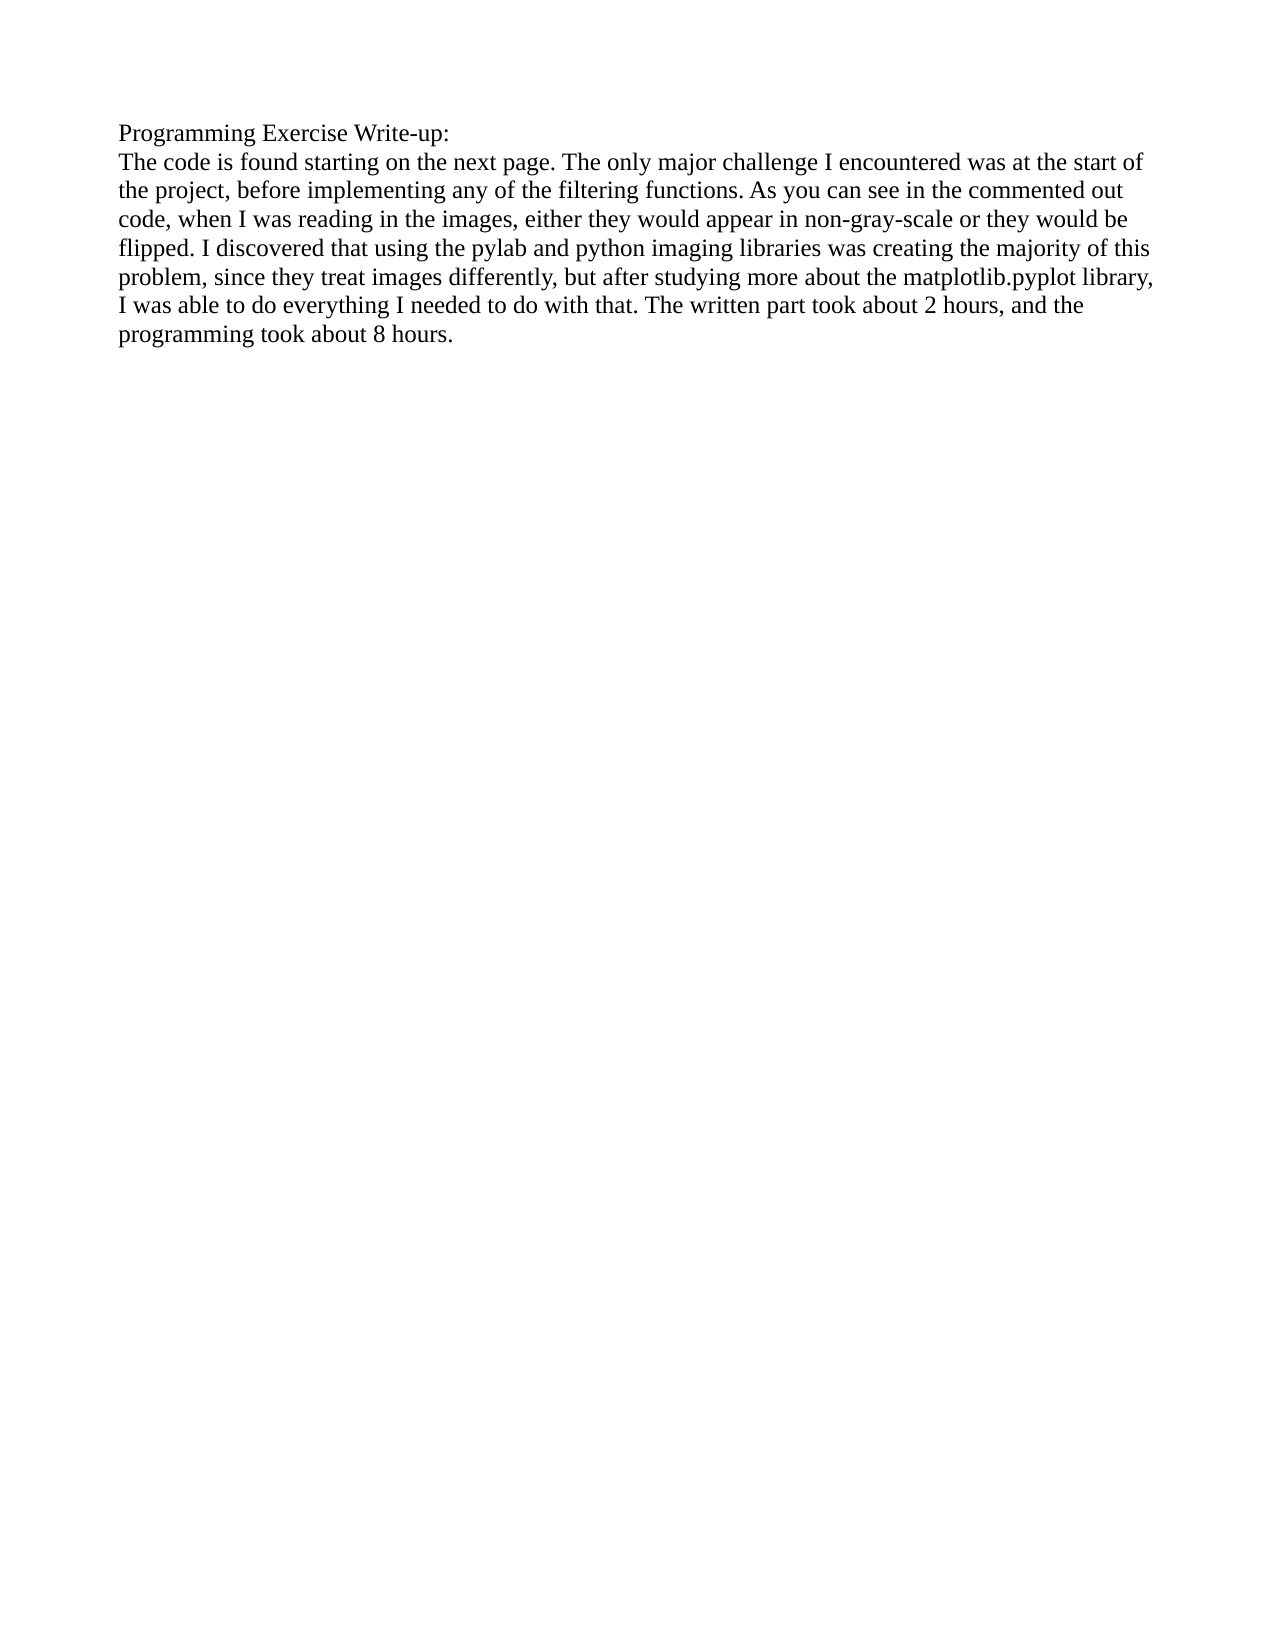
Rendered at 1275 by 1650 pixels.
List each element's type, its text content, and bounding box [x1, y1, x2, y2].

text Programming Exercise Write-up: [118, 118, 1157, 147]
text The code is found starting on the next page. The only major challenge I encountered was at the start of the project, before implementing any of the filtering functions. As you can see in the commented out code, when I was reading in the images, either they would appear in non-gray-scale or they would be flipped. I discovered that using the pylab and python imaging libraries was creating the majority of this problem, since they treat images differently, but after studying more about the matplotlib.pyplot library, I was able to do everything I needed to do with that. The written part took about 2 hours, and the programming took about 8 hours. [118, 147, 1157, 348]
